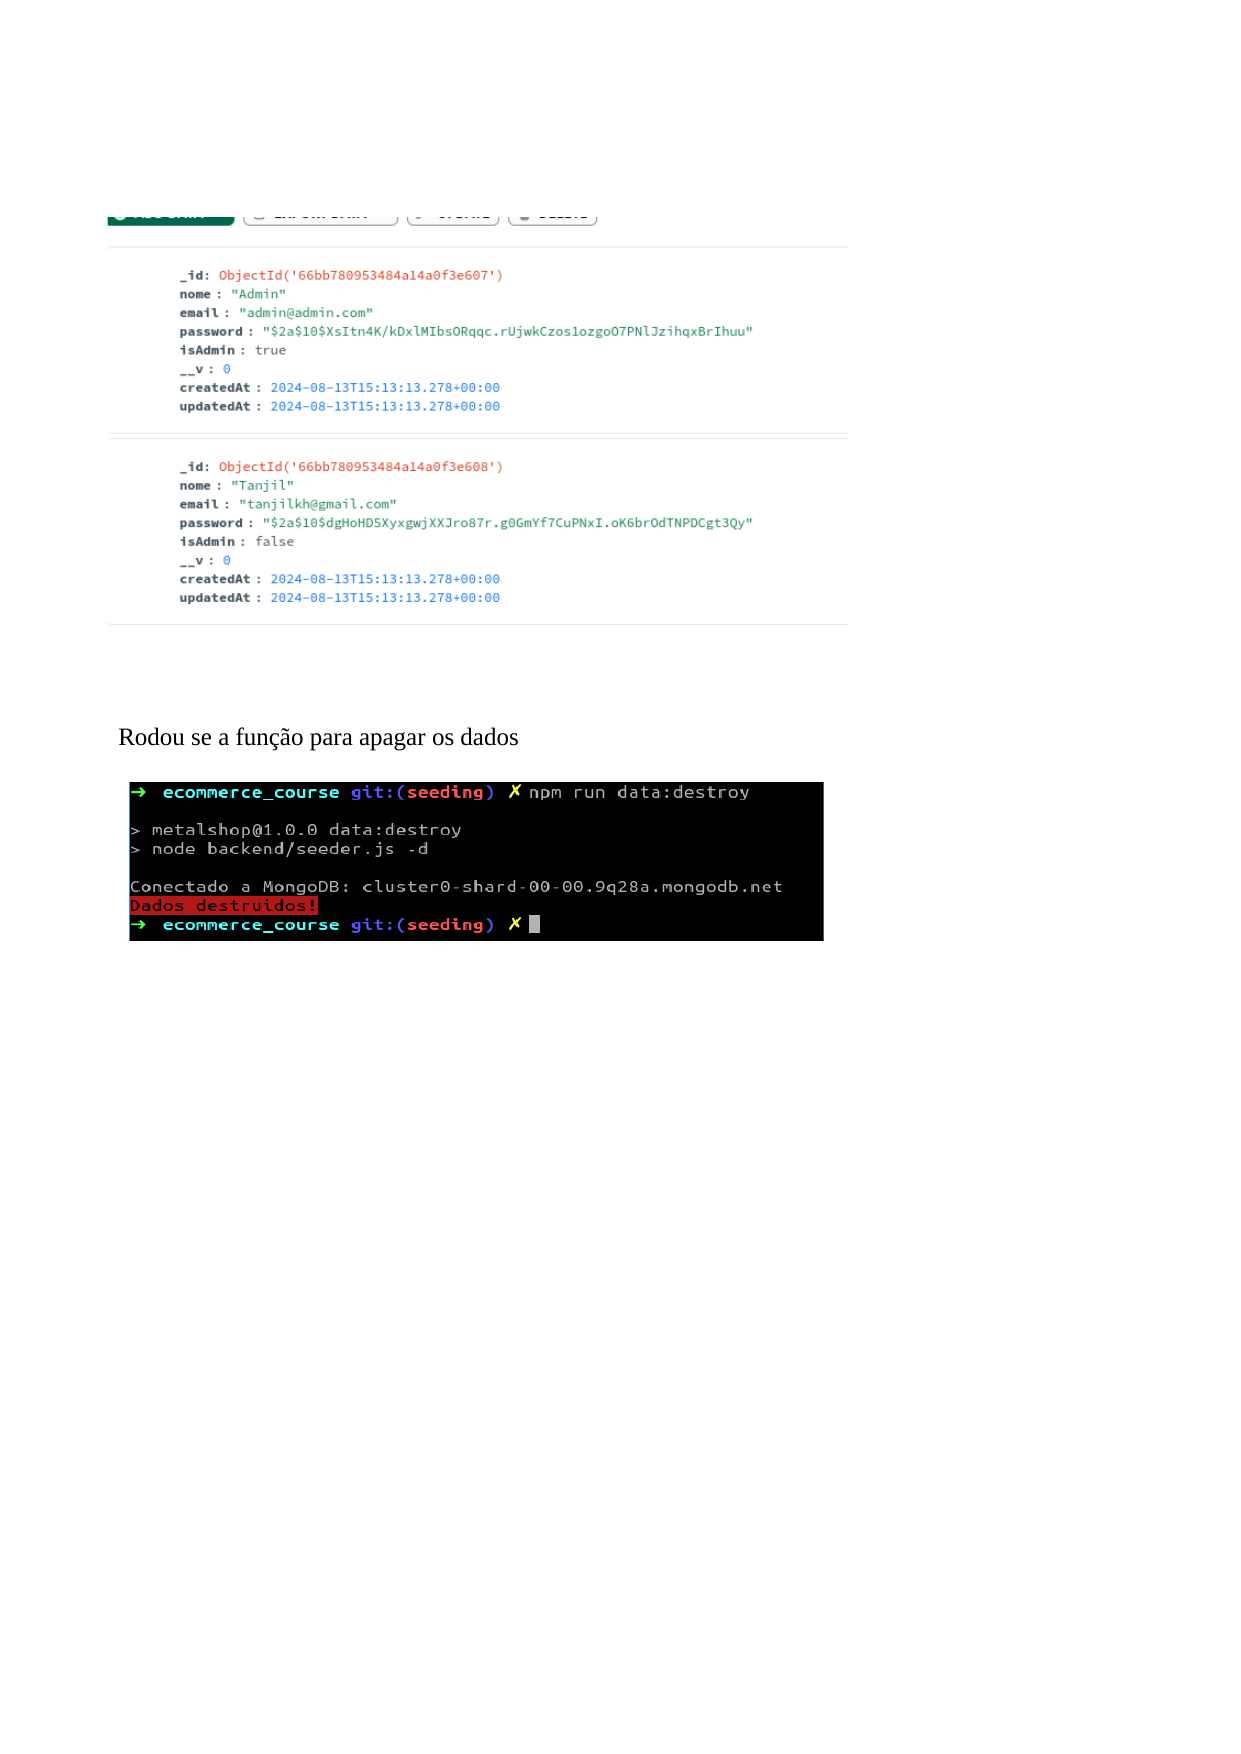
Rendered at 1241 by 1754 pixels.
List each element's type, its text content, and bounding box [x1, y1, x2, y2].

picture [107, 217, 849, 668]
text Rodou se a função para apagar os dados [118, 722, 1122, 751]
picture [129, 782, 824, 941]
